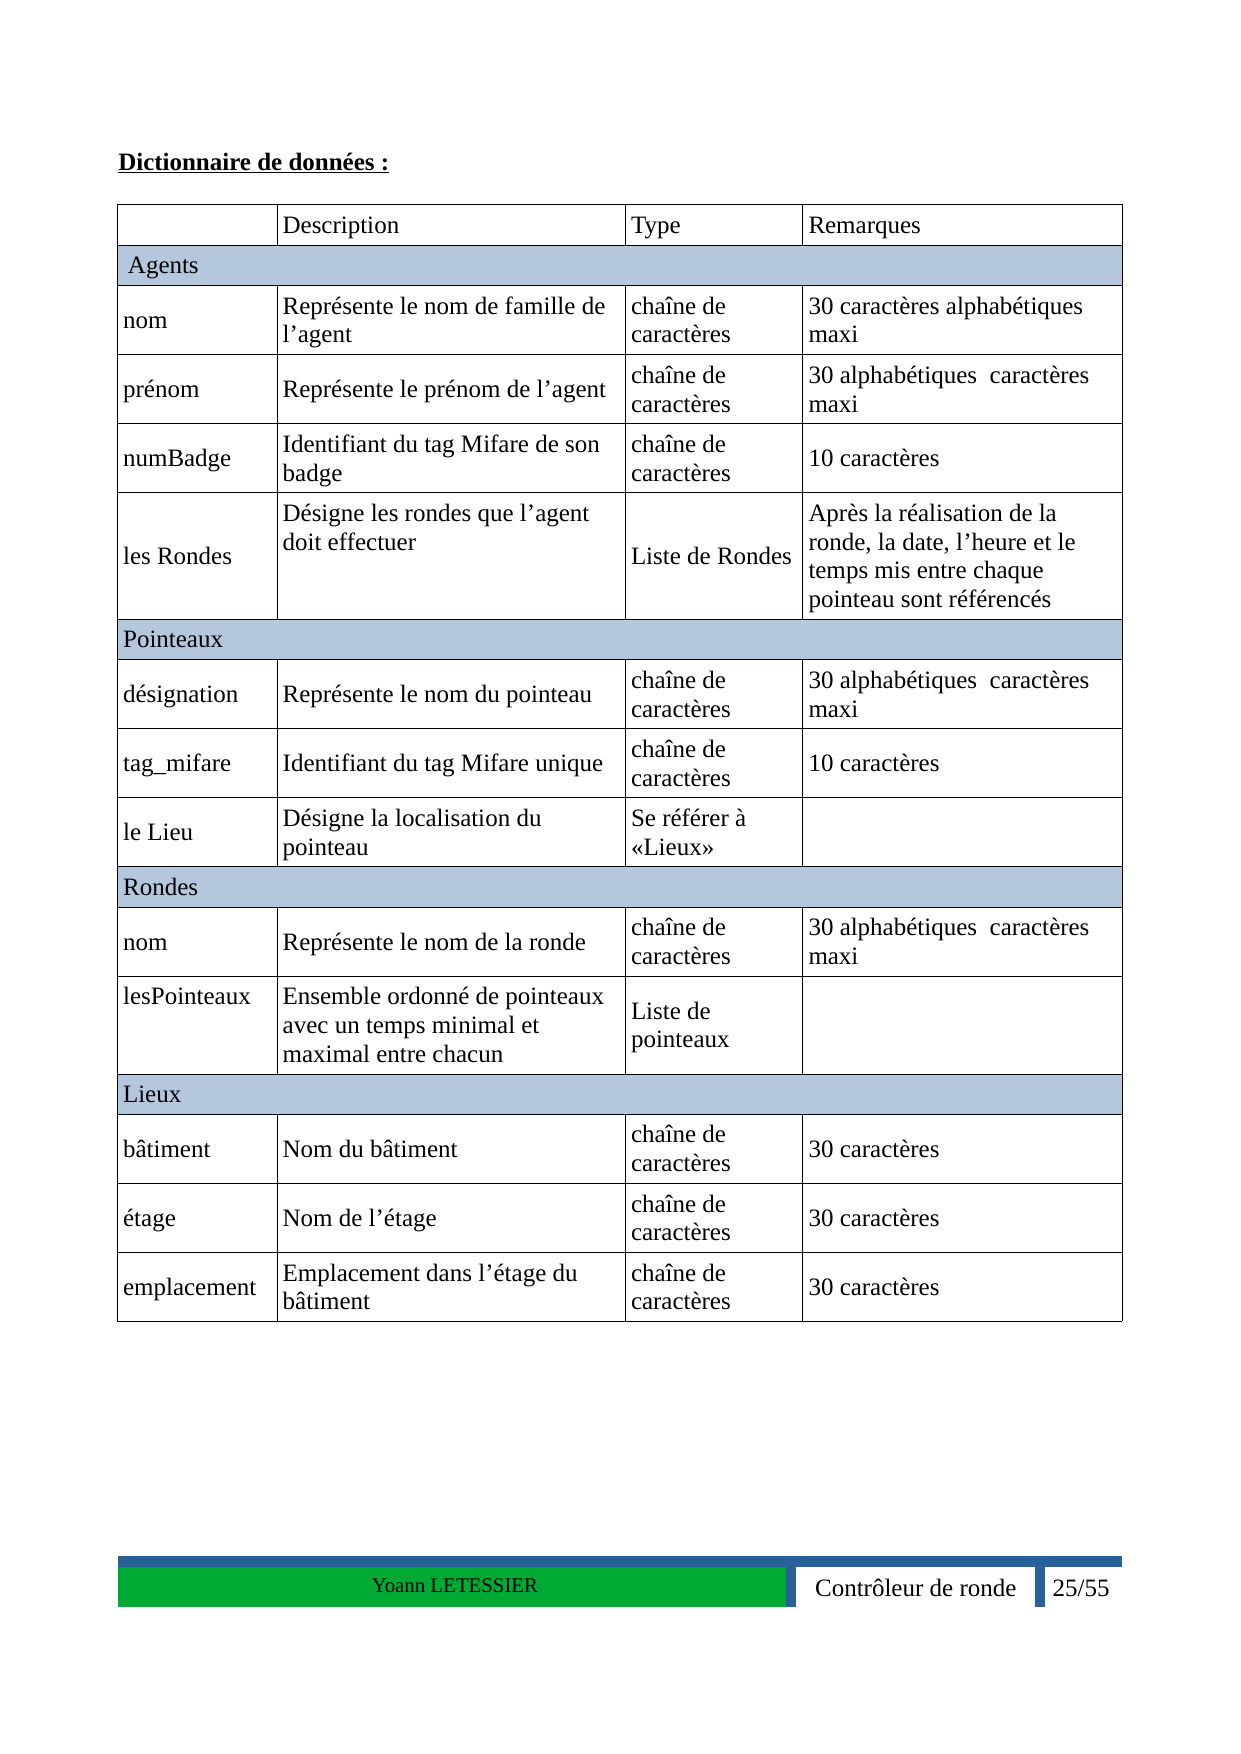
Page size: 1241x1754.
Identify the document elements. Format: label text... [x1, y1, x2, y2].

table_cell 30 caractères alphabétiques maxi [803, 286, 1122, 354]
table_cell lesPointeaux [118, 977, 277, 1073]
table_cell prénom [118, 355, 277, 423]
table_cell Après la réalisation de la ronde, la date, l’heure et le temps mis entre chaque pointeau sont référencés [803, 493, 1122, 619]
table_cell Liste de pointeaux [626, 977, 802, 1073]
table_cell chaîne de caractères [626, 355, 802, 423]
table_cell [803, 798, 1122, 866]
table_cell désignation [118, 660, 277, 728]
table_header [118, 205, 277, 245]
table_cell Désigne les rondes que l’agent doit effectuer [278, 493, 625, 619]
table_cell Représente le prénom de l’agent [278, 355, 625, 423]
table_cell chaîne de caractères [626, 729, 802, 797]
table_cell étage [118, 1184, 277, 1252]
table_header Type [626, 205, 802, 245]
table_cell Se référer à «Lieux» [626, 798, 802, 866]
table_cell Nom de l’étage [278, 1184, 625, 1252]
table_cell Représente le nom de famille de l’agent [278, 286, 625, 354]
table_cell numBadge [118, 424, 277, 492]
table_cell 30 alphabétiques caractères maxi [803, 660, 1122, 728]
table_cell Identifiant du tag Mifare unique [278, 729, 625, 797]
table_cell 10 caractères [803, 729, 1122, 797]
table_cell les Rondes [118, 493, 277, 619]
table_cell Pointeaux [118, 620, 1122, 659]
table_cell Agents [118, 246, 1122, 285]
table_cell 30 alphabétiques caractères maxi [803, 355, 1122, 423]
table_cell [803, 977, 1122, 1073]
table_cell chaîne de caractères [626, 424, 802, 492]
table_header Description [278, 205, 625, 245]
table_cell 30 alphabétiques caractères maxi [803, 908, 1122, 976]
table_cell chaîne de caractères [626, 1184, 802, 1252]
table_cell Liste de Rondes [626, 493, 802, 619]
table_cell Représente le nom de la ronde [278, 908, 625, 976]
table_cell Représente le nom du pointeau [278, 660, 625, 728]
table_cell 30 caractères [803, 1184, 1122, 1252]
table_cell nom [118, 286, 277, 354]
table_cell chaîne de caractères [626, 1253, 802, 1321]
table_cell le Lieu [118, 798, 277, 866]
table_cell nom [118, 908, 277, 976]
table_cell 10 caractères [803, 424, 1122, 492]
table_cell bâtiment [118, 1115, 277, 1183]
table_cell tag_mifare [118, 729, 277, 797]
table_cell chaîne de caractères [626, 908, 802, 976]
table_header Remarques [803, 205, 1122, 245]
table_cell Nom du bâtiment [278, 1115, 625, 1183]
table_cell Lieux [118, 1075, 1122, 1114]
table_cell Rondes [118, 867, 1122, 907]
table_cell Ensemble ordonné de pointeaux avec un temps minimal et maximal entre chacun [278, 977, 625, 1073]
table_cell 30 caractères [803, 1115, 1122, 1183]
table_cell Emplacement dans l’étage du bâtiment [278, 1253, 625, 1321]
table_cell emplacement [118, 1253, 277, 1321]
text Dictionnaire de données : [118, 147, 1122, 176]
table_cell chaîne de caractères [626, 286, 802, 354]
table_cell chaîne de caractères [626, 1115, 802, 1183]
table_cell chaîne de caractères [626, 660, 802, 728]
table_cell Identifiant du tag Mifare de son badge [278, 424, 625, 492]
table_cell Désigne la localisation du pointeau [278, 798, 625, 866]
table_cell 30 caractères [803, 1253, 1122, 1321]
